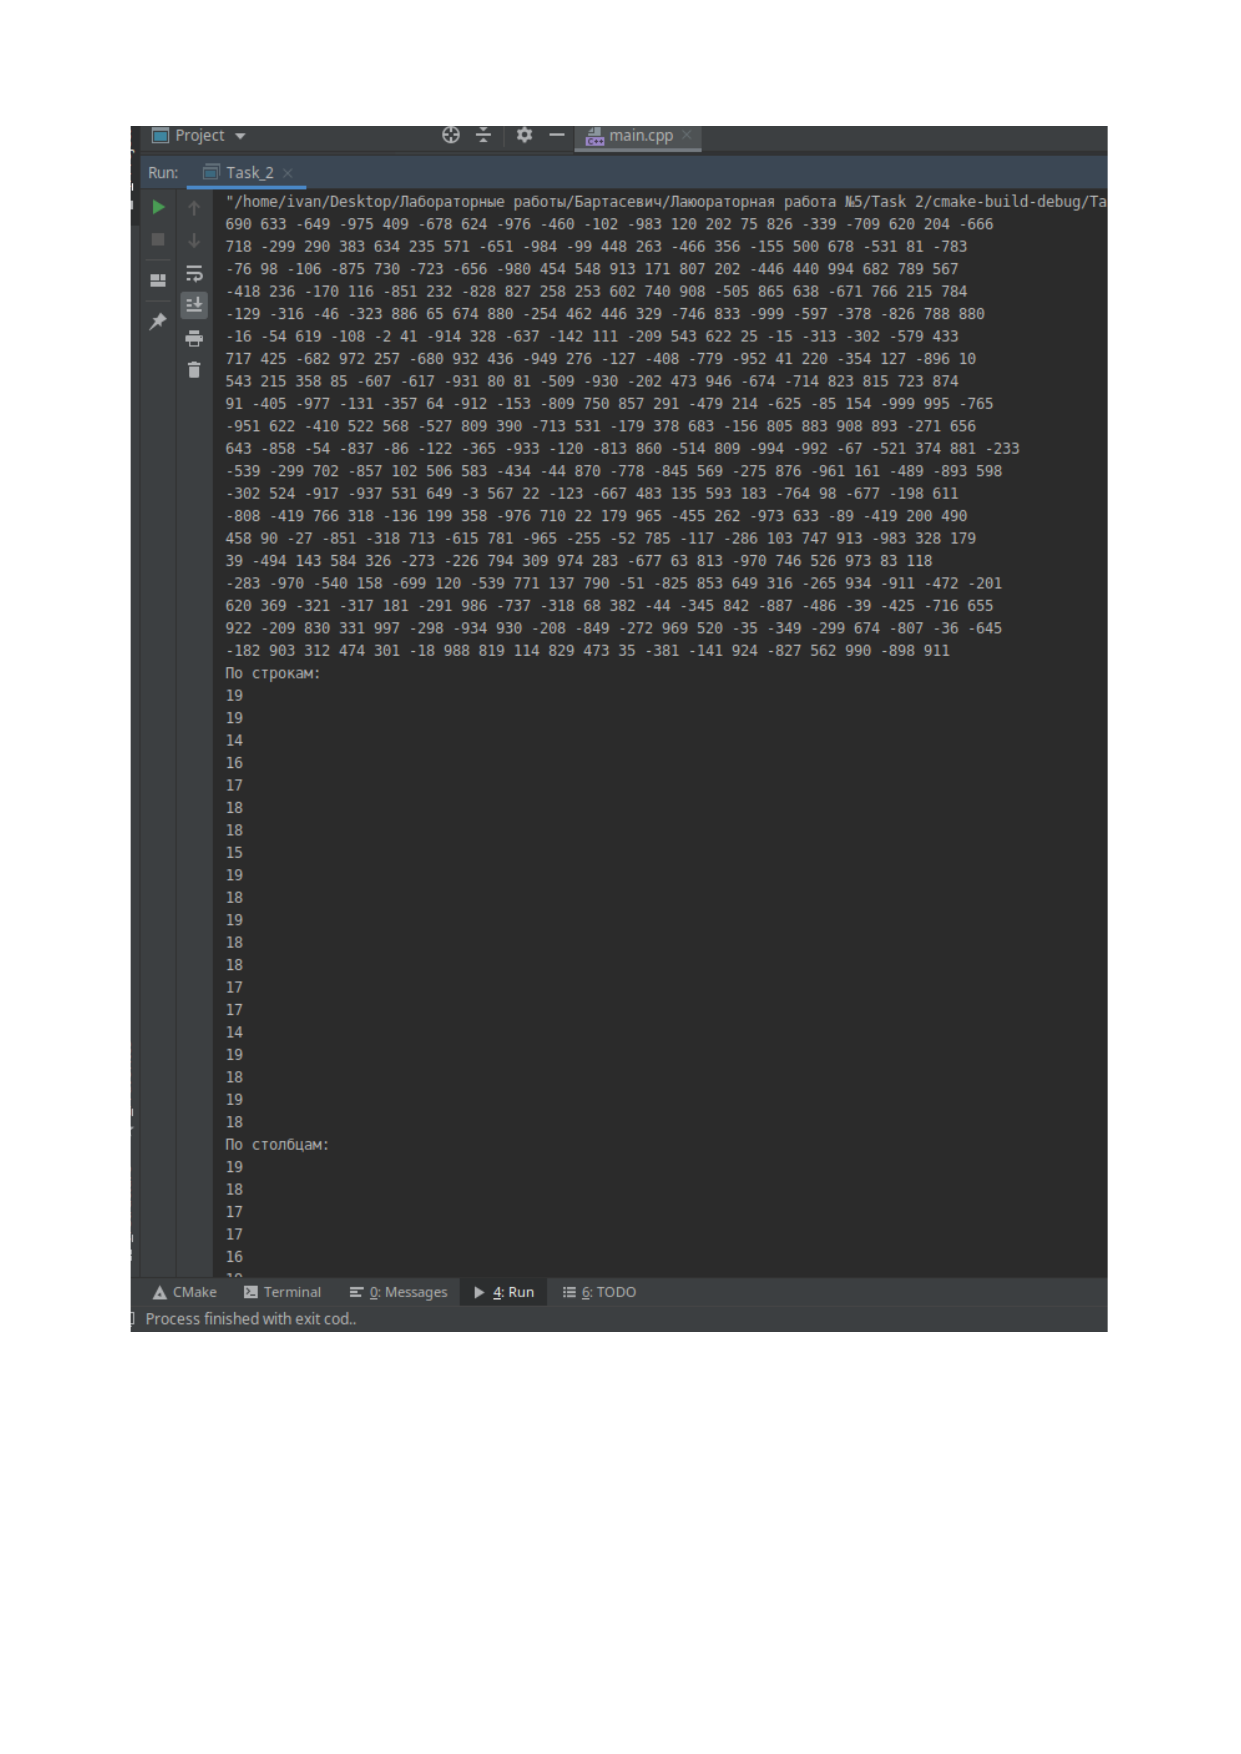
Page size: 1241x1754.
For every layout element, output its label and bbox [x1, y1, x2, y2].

picture [532, 126, 795, 1332]
